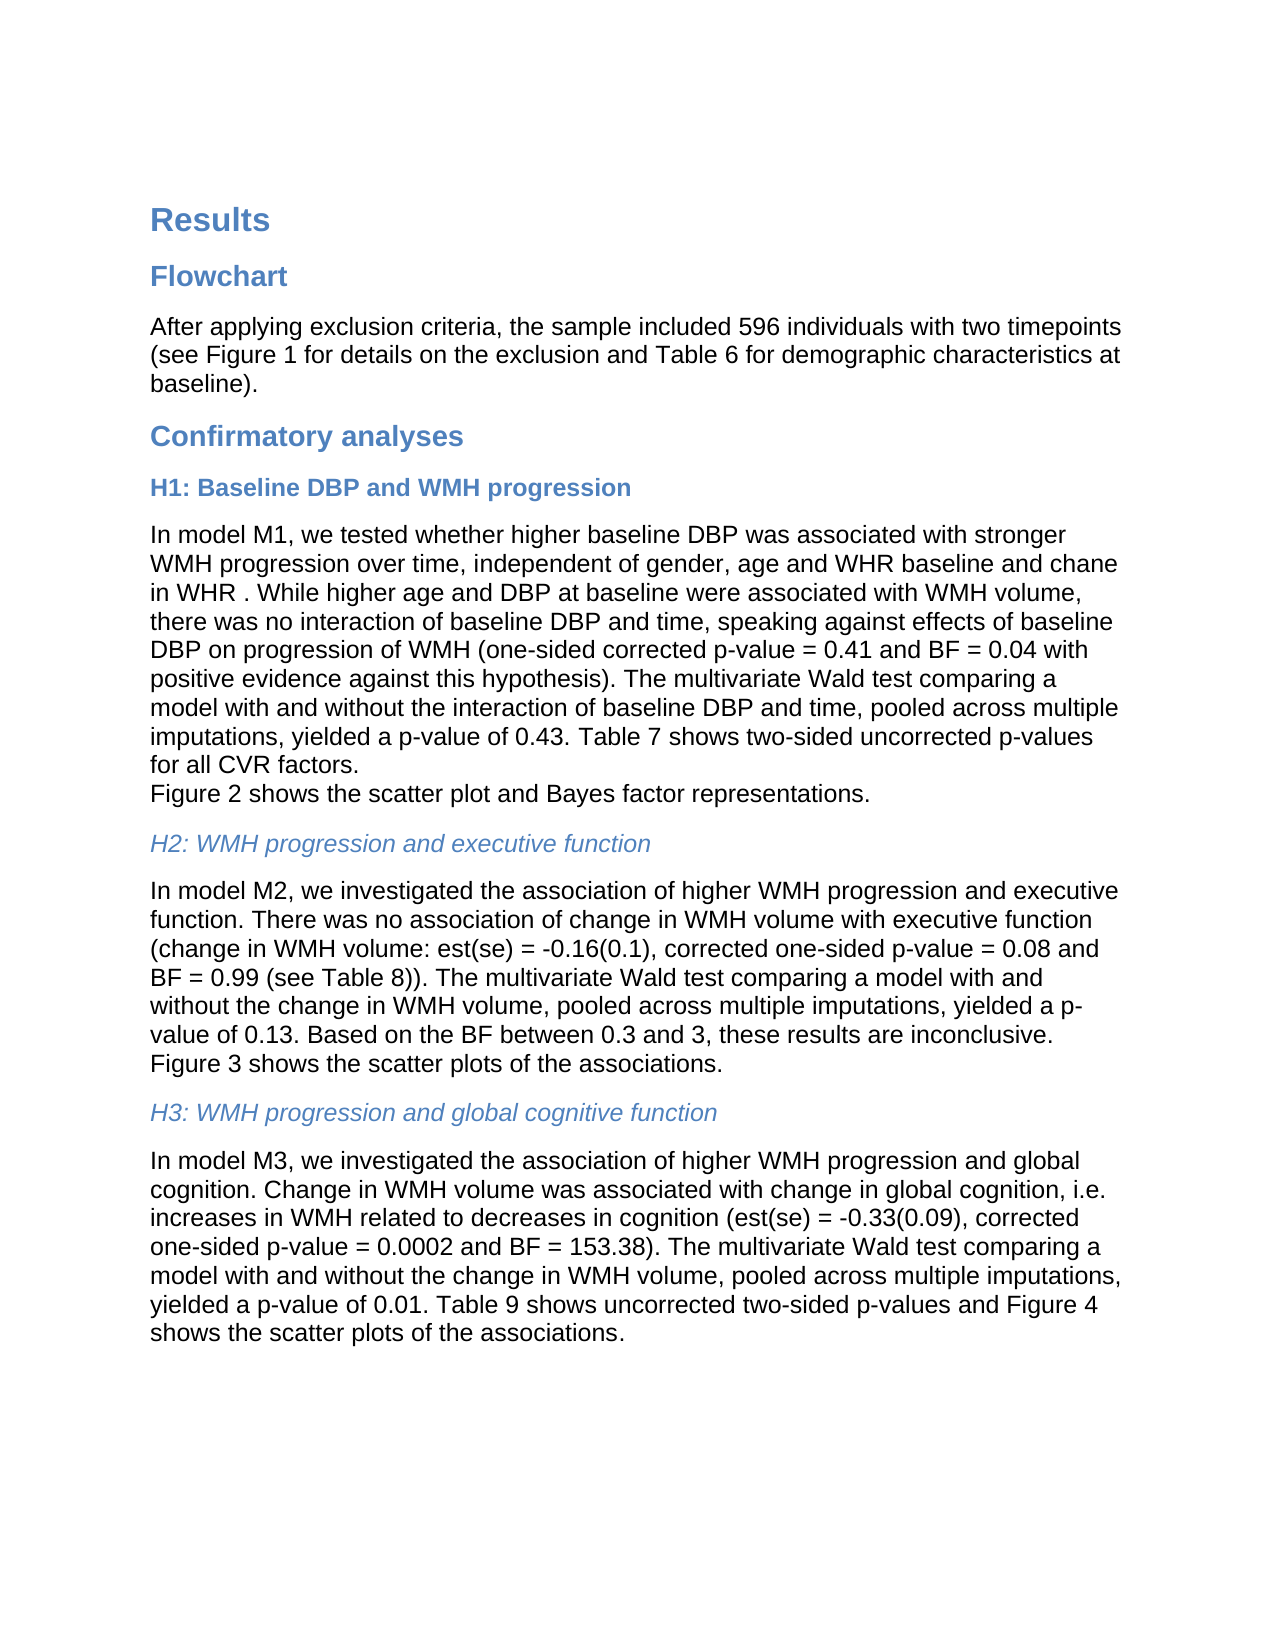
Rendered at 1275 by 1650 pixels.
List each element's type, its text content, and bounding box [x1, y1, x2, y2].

text In model M1, we tested whether higher baseline DBP was associated with stronger WMH progression over time, independent of gender, age and WHR baseline and chane in WHR . While higher age and DBP at baseline were associated with WMH volume, there was no interaction of baseline DBP and time, speaking against effects of baseline DBP on progression of WMH (one-sided corrected p-value = 0.41 and BF = 0.04 with positive evidence against this hypothesis). The multivariate Wald test comparing a model with and without the interaction of baseline DBP and time, pooled across multiple imputations, yielded a p-value of 0.43. Table 7 shows two-sided uncorrected p-values for all CVR factors. Figure 2 shows the scatter plot and Bayes factor representations. [150, 521, 1125, 808]
subtitle H3: WMH progression and global cognitive function [150, 1098, 1125, 1127]
subtitle H2: WMH progression and executive function [150, 829, 1125, 858]
text In model M2, we investigated the association of higher WMH progression and executive function. There was no association of change in WMH volume with executive function (change in WMH volume: est(se) = -0.16(0.1), corrected one-sided p-value = 0.08 and BF = 0.99 (see Table 8)). The multivariate Wald test comparing a model with and without the change in WMH volume, pooled across multiple imputations, yielded a p-value of 0.13. Based on the BF between 0.3 and 3, these results are inconclusive. Figure 3 shows the scatter plots of the associations. [150, 876, 1125, 1078]
text In model M3, we investigated the association of higher WMH progression and global cognition. Change in WMH volume was associated with change in global cognition, i.e. increases in WMH related to decreases in cognition (est(se) = -0.33(0.09), corrected one-sided p-value = 0.0002 and BF = 153.38). The multivariate Wald test comparing a model with and without the change in WMH volume, pooled across multiple imputations, yielded a p-value of 0.01. Table 9 shows uncorrected two-sided p-values and Figure 4 shows the scatter plots of the associations. [150, 1146, 1125, 1347]
subtitle Results [150, 200, 1125, 238]
text After applying exclusion criteria, the sample included 596 individuals with two timepoints (see Figure 1 for details on the exclusion and Table 6 for demographic characteristics at baseline). [150, 312, 1125, 398]
subtitle Flowchart [150, 259, 1125, 293]
subtitle Confirmatory analyses [150, 419, 1125, 452]
subtitle H1: Baseline DBP and WMH progression [150, 473, 1125, 502]
